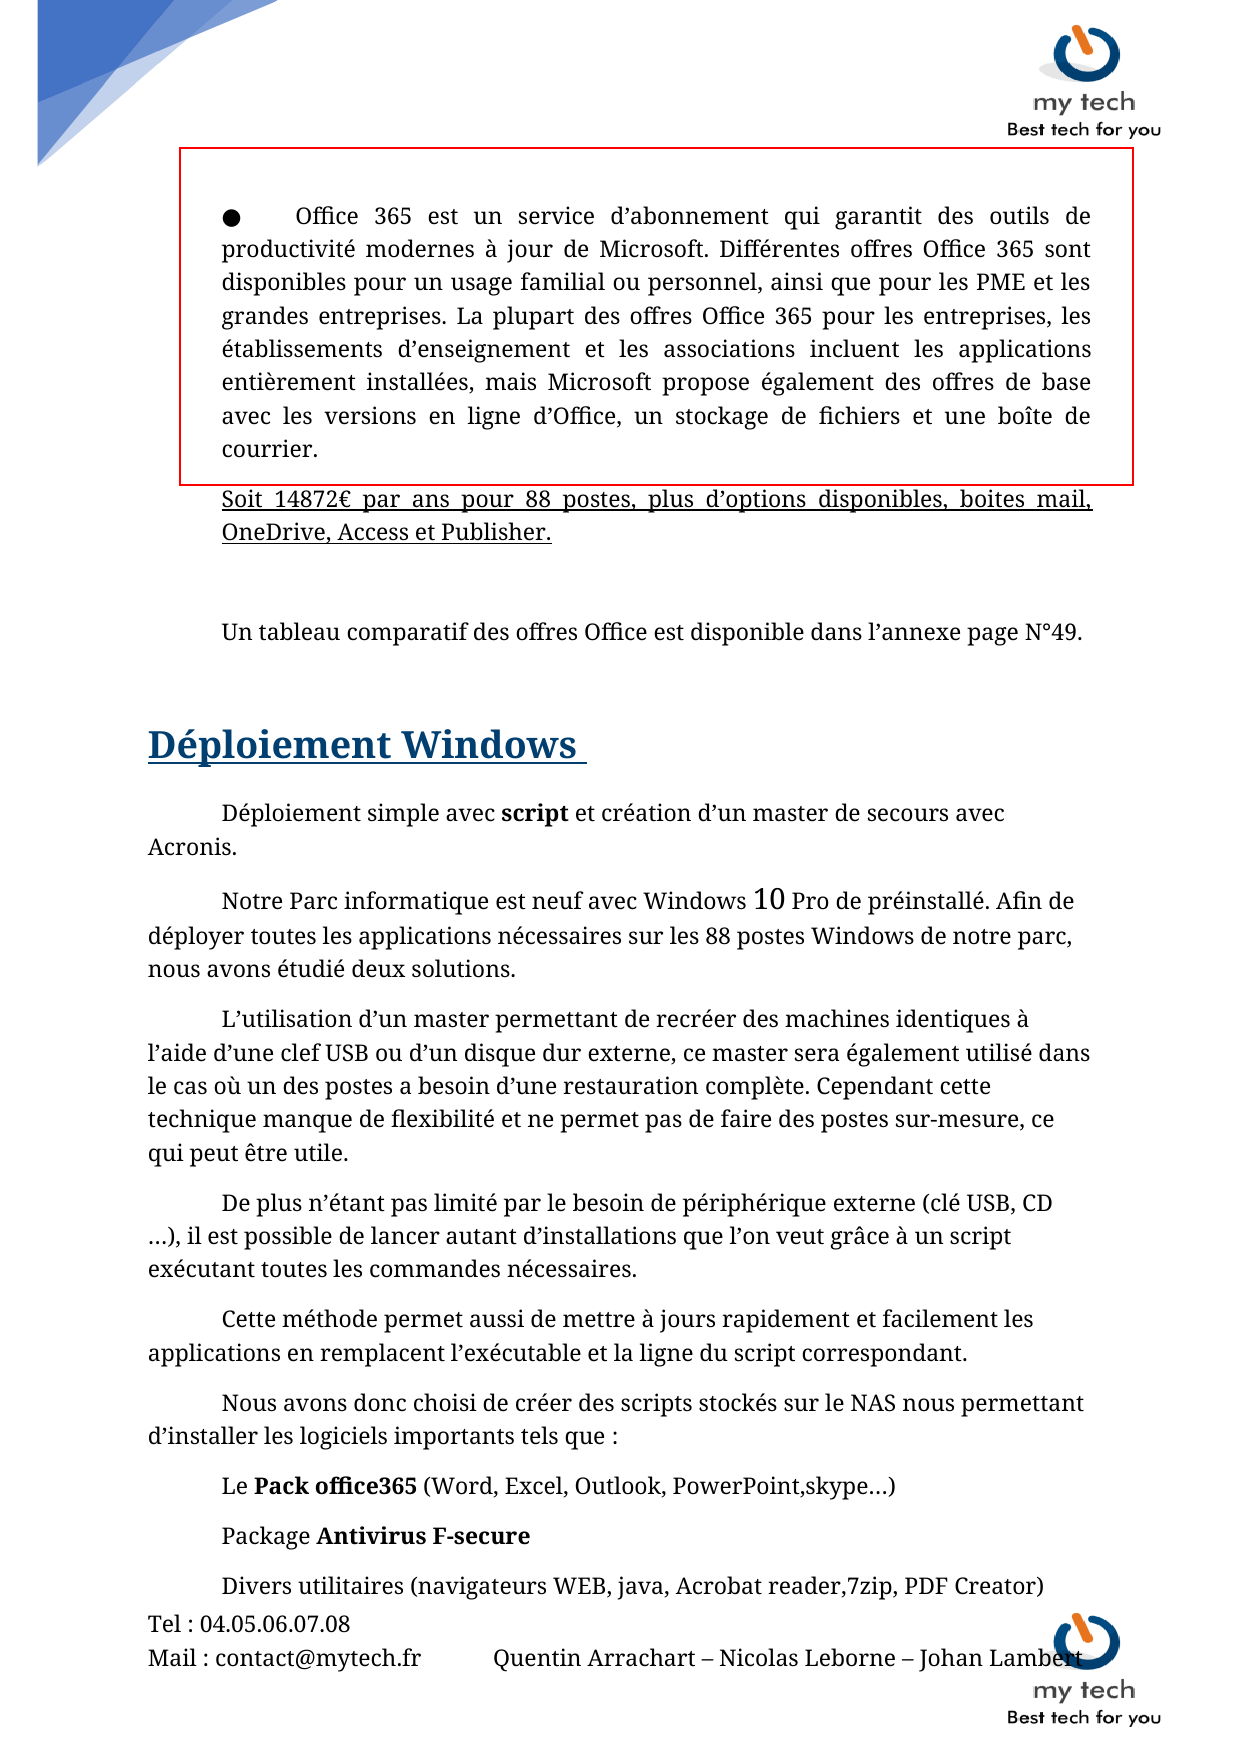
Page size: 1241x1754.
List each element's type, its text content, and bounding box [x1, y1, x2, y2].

text Package Antivirus F-secure [148, 1518, 1093, 1551]
text L’utilisation d’un master permettant de recréer des machines identiques à l’aide d’une clef USB ou d’un disque dur externe, ce master sera également utilisé dans le cas où un des postes a besoin d’une restauration complète. Cependant cette technique manque de flexibilité et ne permet pas de faire des postes sur-mesure, ce qui peut être utile. [148, 1001, 1093, 1168]
text Divers utilitaires (navigateurs WEB, java, Acrobat reader,7zip, PDF Creator) [148, 1568, 1093, 1601]
text Soit 14872€ par ans pour 88 postes, plus d’options disponibles, boites mail, [221, 486, 1093, 509]
text Déploiement simple avec script et création d’un master de secours avec Acronis. [148, 795, 1093, 862]
text OneDrive, Access et Publisher. [221, 510, 1093, 548]
text Un tableau comparatif des offres Office est disponible dans l’annexe page N°49. [148, 614, 1093, 648]
text Cette méthode permet aussi de mettre à jours rapidement et facilement les applications en remplacent l’exécutable et la ligne du script correspondant. [148, 1301, 1093, 1368]
subtitle Déploiement Windows [148, 718, 1093, 769]
text Le Pack office365 (Word, Excel, Outlook, PowerPoint,skype…) [148, 1468, 1093, 1501]
text ● Office 365 est un service d’abonnement qui garantit des outils de productivité modernes à jour de Microsoft. Différentes offres Office 365 sont disponibles pour un usage familial ou personnel, ainsi que pour les PME et les grandes entreprises. La plupart des offres Office 365 pour les entreprises, les établissements d’enseignement et les associations incluent les applications entièrement installées, mais Microsoft propose également des offres de base avec les versions en ligne d’Office, un stockage de fichiers et une boîte de courrier. [221, 198, 1093, 464]
text De plus n’étant pas limité par le besoin de périphérique externe (clé USB, CD …), il est possible de lancer autant d’installations que l’on veut grâce à un script exécutant toutes les commandes nécessaires. [148, 1185, 1093, 1285]
text Nous avons donc choisi de créer des scripts stockés sur le NAS nous permettant d’installer les logiciels importants tels que : [148, 1385, 1093, 1451]
text Notre Parc informatique est neuf avec Windows 10 Pro de préinstallé. Afin de déployer toutes les applications nécessaires sur les 88 postes Windows de notre parc, nous avons étudié deux solutions. [148, 878, 1093, 985]
